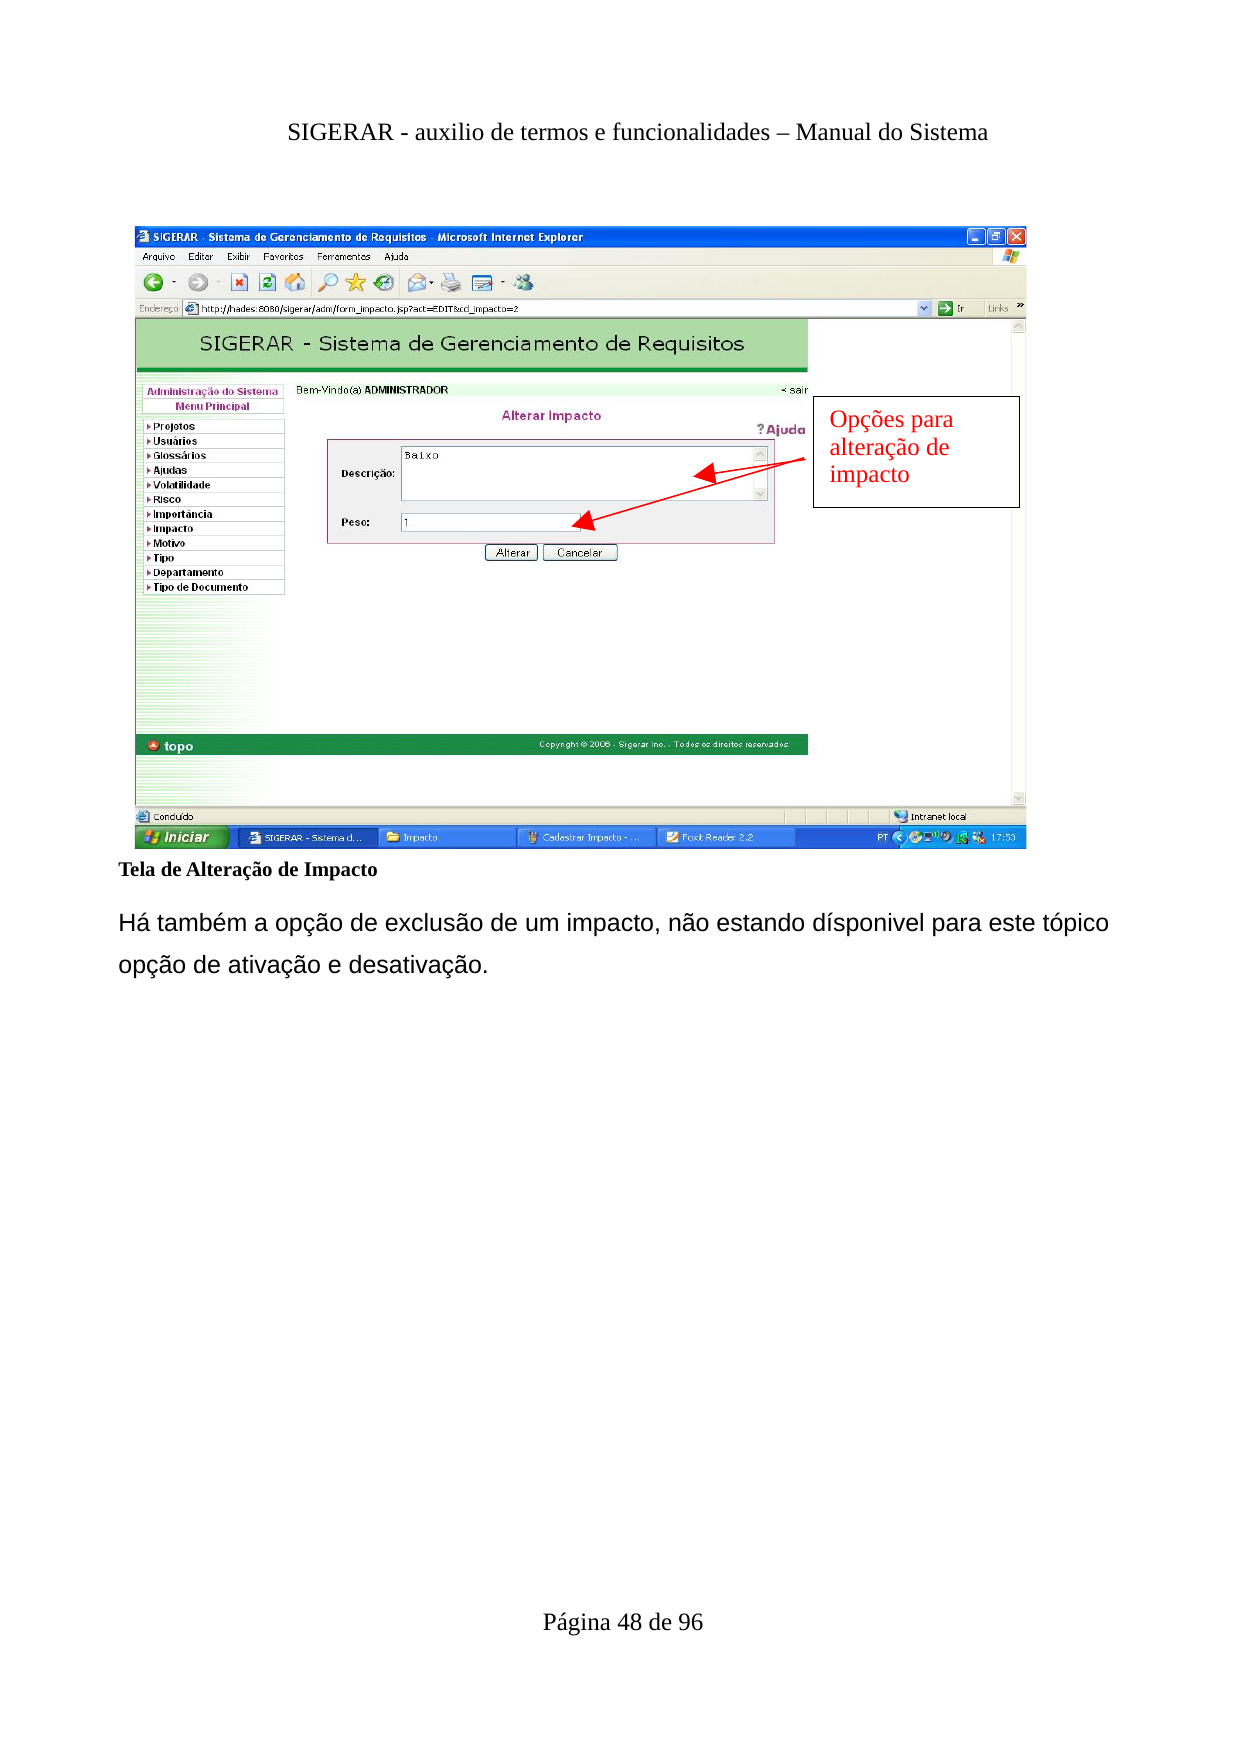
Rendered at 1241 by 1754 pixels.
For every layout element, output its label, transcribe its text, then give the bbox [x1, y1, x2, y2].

text Opções para alteração de impacto [829, 405, 1004, 488]
text Há também a opção de exclusão de um impacto, não estando dísponivel para este tópico opção de ativação e desativação. [118, 909, 1134, 978]
text Tela de Alteração de Impacto [118, 858, 1134, 881]
picture [134, 226, 1027, 849]
